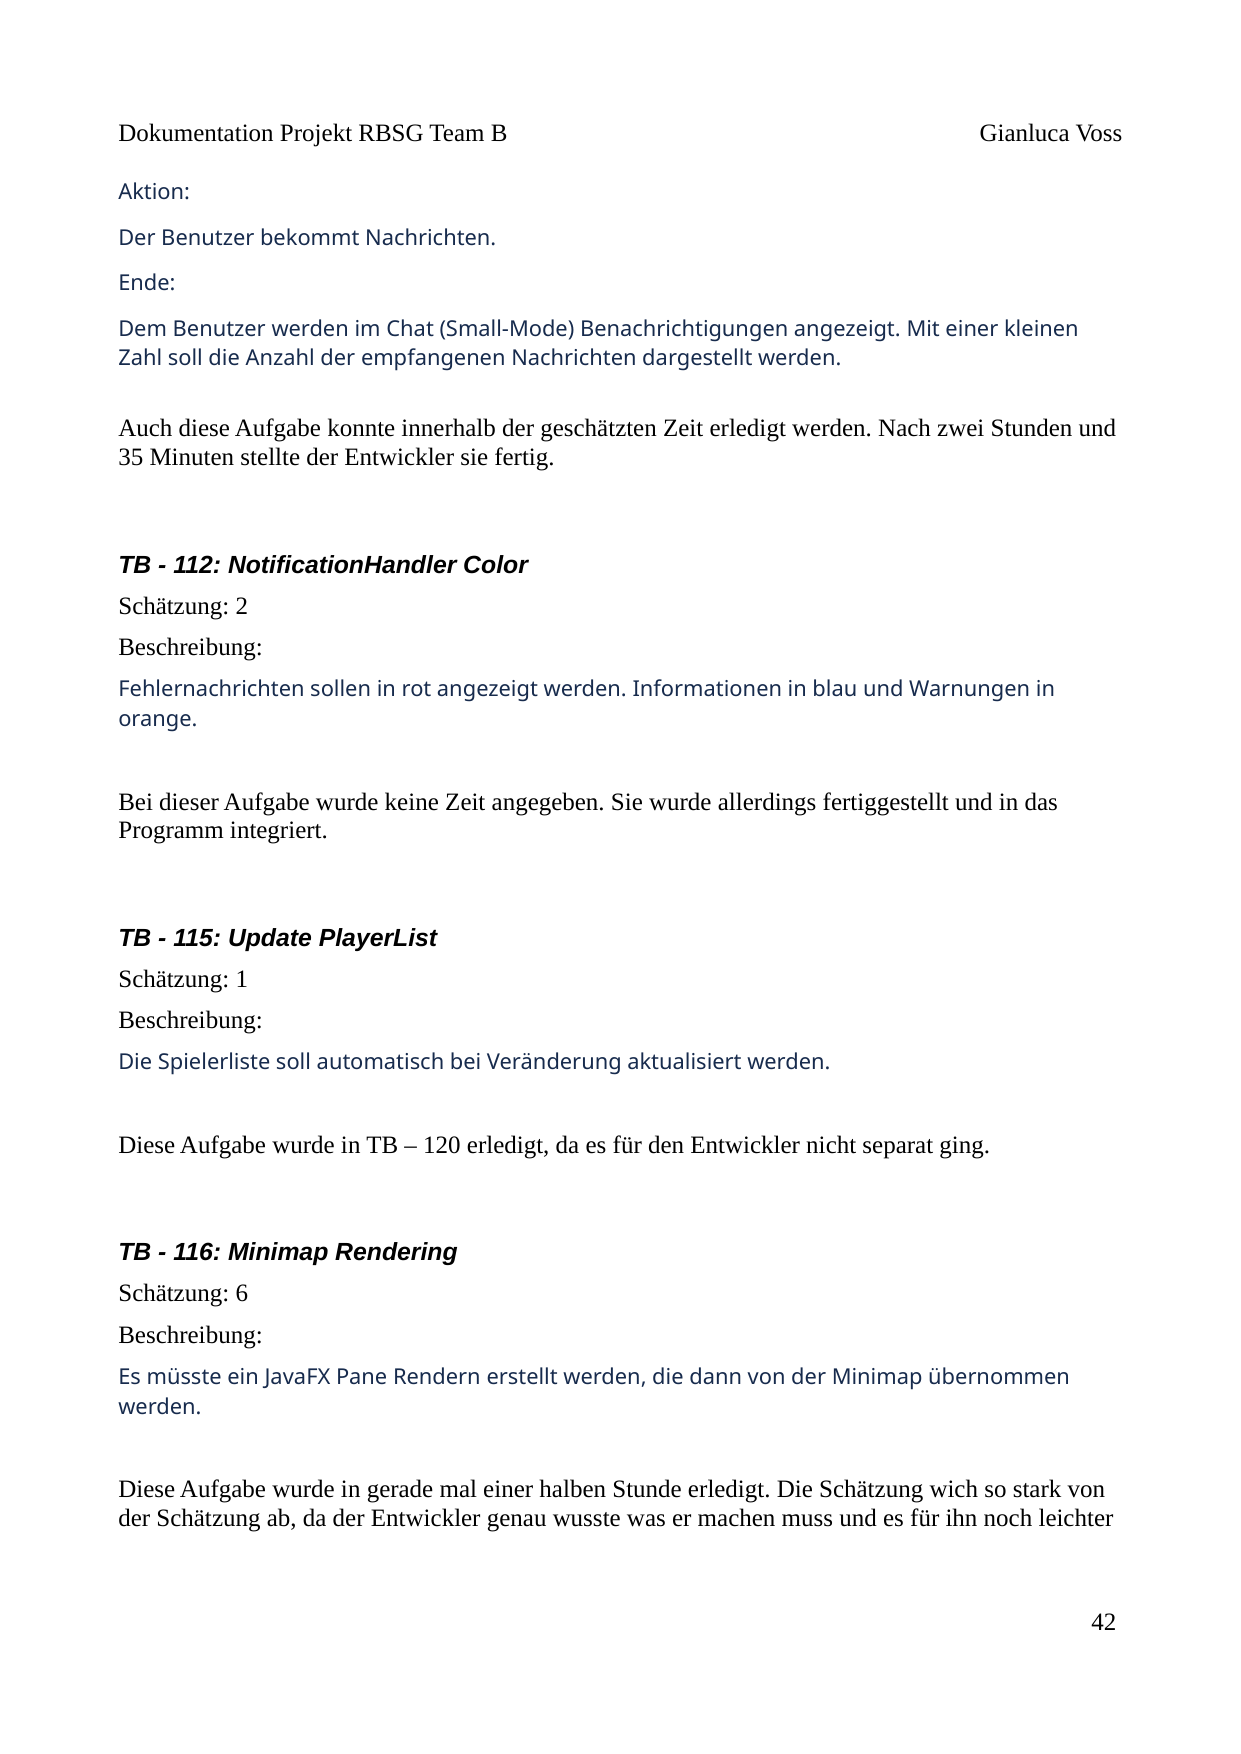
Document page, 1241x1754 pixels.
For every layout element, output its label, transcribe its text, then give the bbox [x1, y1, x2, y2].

text Die Spielerliste soll automatisch bei Veränderung aktualisiert werden. [118, 1046, 1122, 1076]
text Schätzung: 6 [118, 1278, 1122, 1307]
text Bei dieser Aufgabe wurde keine Zeit angegeben. Sie wurde allerdings fertiggestellt und in das Programm integriert. [118, 787, 1122, 844]
text Beschreibung: [118, 632, 1122, 661]
text Diese Aufgabe wurde in TB – 120 erledigt, da es für den Entwickler nicht separat ging. [118, 1130, 1122, 1159]
text Beschreibung: [118, 1320, 1122, 1348]
subtitle TB - 112: NotificationHandler Color [118, 550, 1122, 578]
text Beschreibung: [118, 1005, 1122, 1034]
text Schätzung: 1 [118, 964, 1122, 993]
text Aktion: [118, 176, 1122, 206]
text Fehlernachrichten sollen in rot angezeigt werden. Informationen in blau und Warnungen in orange. [118, 673, 1122, 733]
text Es müsste ein JavaFX Pane Rendern erstellt werden, die dann von der Minimap übernommen werden. [118, 1361, 1122, 1421]
text Diese Aufgabe wurde in gerade mal einer halben Stunde erledigt. Die Schätzung wich so stark von der Schätzung ab, da der Entwickler genau wusste was er machen muss und es für ihn noch leichter [118, 1474, 1122, 1532]
subtitle TB - 116: Minimap Rendering [118, 1237, 1122, 1266]
text Der Benutzer bekommt Nachrichten. [118, 222, 1122, 252]
text Ende: [118, 267, 1122, 297]
text Dem Benutzer werden im Chat (Small-Mode) Benachrichtigungen angezeigt. Mit einer kleinen Zahl soll die Anzahl der empfangenen Nachrichten dargestellt werden. [118, 313, 1122, 372]
text Schätzung: 2 [118, 591, 1122, 619]
text Auch diese Aufgabe konnte innerhalb der geschätzten Zeit erledigt werden. Nach zwei Stunden und 35 Minuten stellte der Entwickler sie fertig. [118, 413, 1122, 471]
subtitle TB - 115: Update PlayerList [118, 923, 1122, 951]
